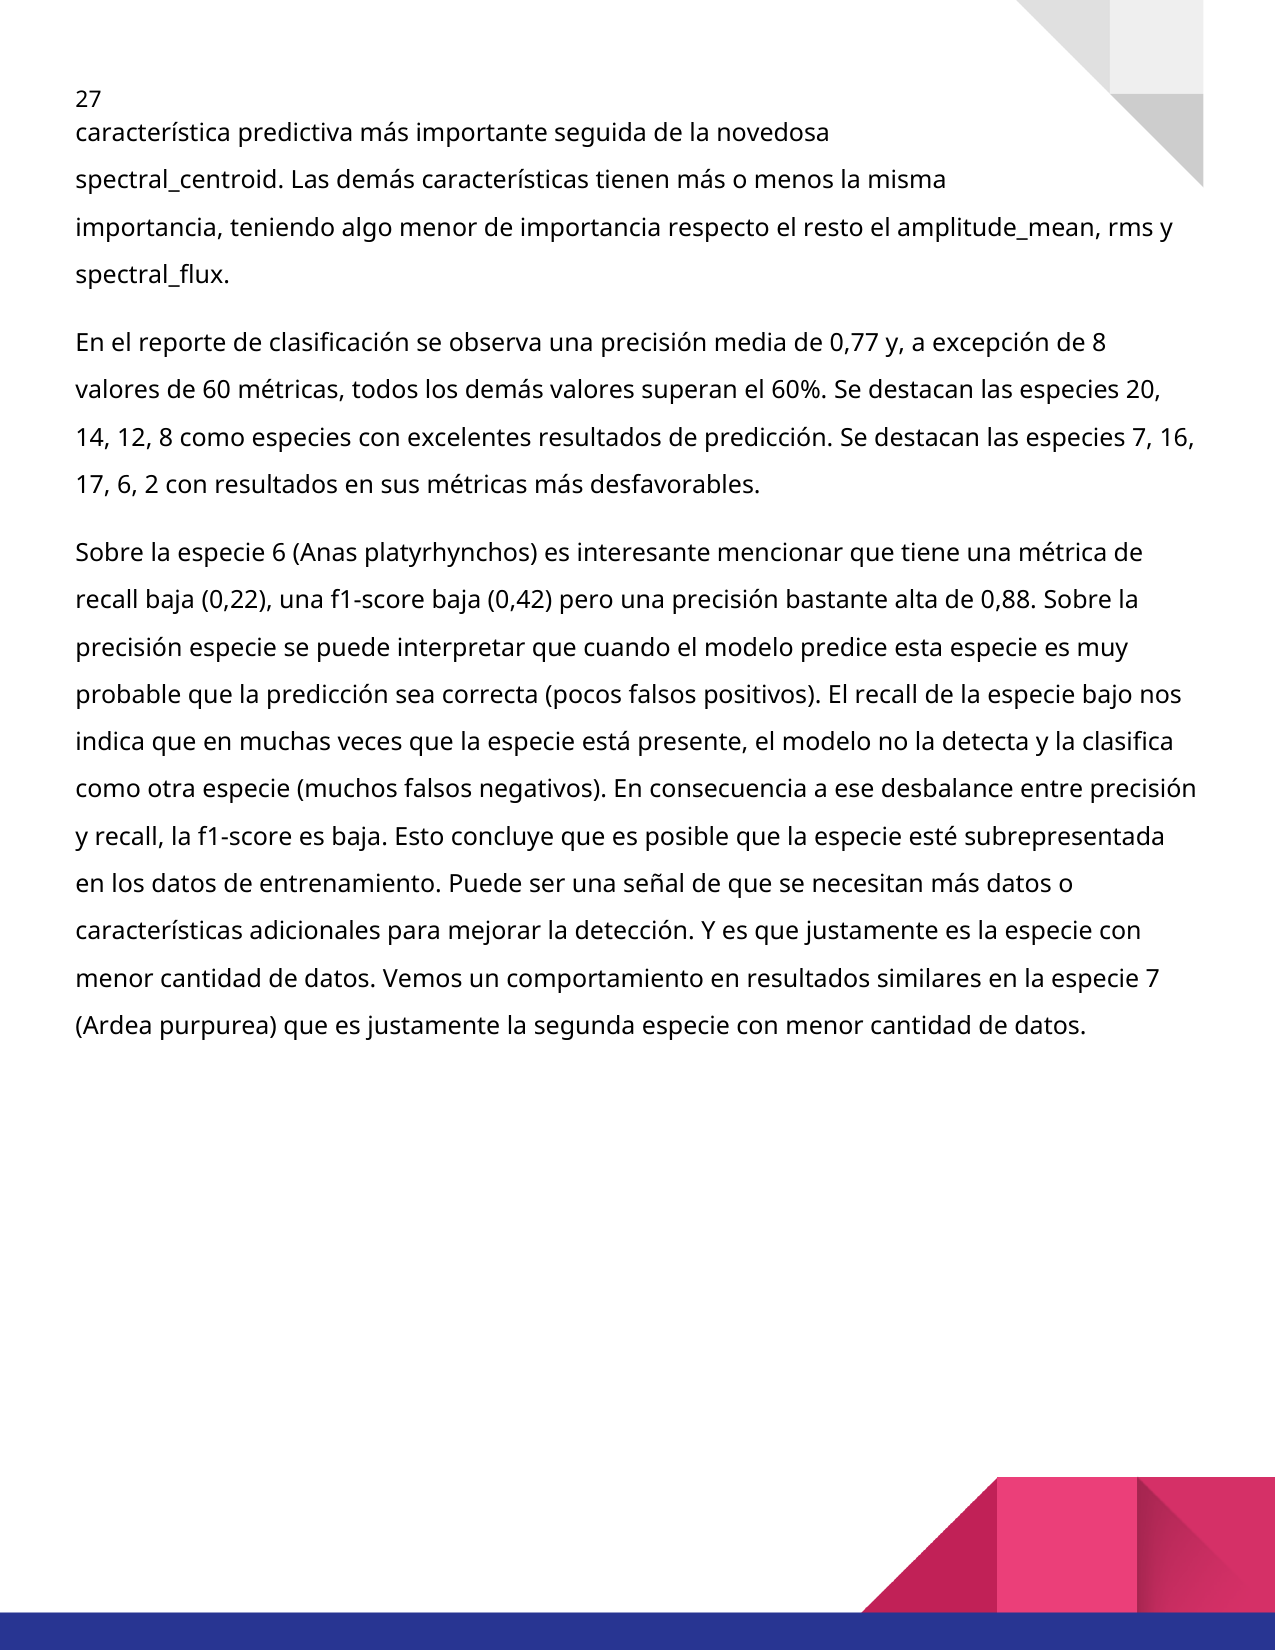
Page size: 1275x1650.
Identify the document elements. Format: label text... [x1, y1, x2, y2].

picture [0, 1475, 1275, 1650]
text Sobre la especie 6 (Anas platyrhynchos) es interesante mencionar que tiene una métrica de recall baja (0,22), una f1-score baja (0,42) pero una precisión bastante alta de 0,88. Sobre la precisión especie se puede interpretar que cuando el modelo predice esta especie es muy probable que la predicción sea correcta (pocos falsos positivos). El recall de la especie bajo nos indica que en muchas veces que la especie está presente, el modelo no la detecta y la clasifica como otra especie (muchos falsos negativos). En consecuencia a ese desbalance entre precisión y recall, la f1-score es baja. Esto concluye que es posible que la especie esté subrepresentada en los datos de entrenamiento. Puede ser una señal de que se necesitan más datos o características adicionales para mejorar la detección. Y es que justamente es la especie con menor cantidad de datos. Vemos un comportamiento en resultados similares en la especie 7 (Ardea purpurea) que es justamente la segunda especie con menor cantidad de datos. [75, 534, 1198, 1042]
picture [1015, 0, 1204, 188]
text En el reporte de clasificación se observa una precisión media de 0,77 y, a excepción de 8 valores de 60 métricas, todos los demás valores superan el 60%. Se destacan las especies 20, 14, 12, 8 como especies con excelentes resultados de predicción. Se destacan las especies 7, 16, 17, 6, 2 con resultados en sus métricas más desfavorables. [75, 324, 1198, 501]
text característica predictiva más importante seguida de la novedosa spectral_centroid. Las demás características tienen más o menos la misma importancia, teniendo algo menor de importancia respecto el resto el amplitude_mean, rms y spectral_flux. [75, 114, 1198, 291]
